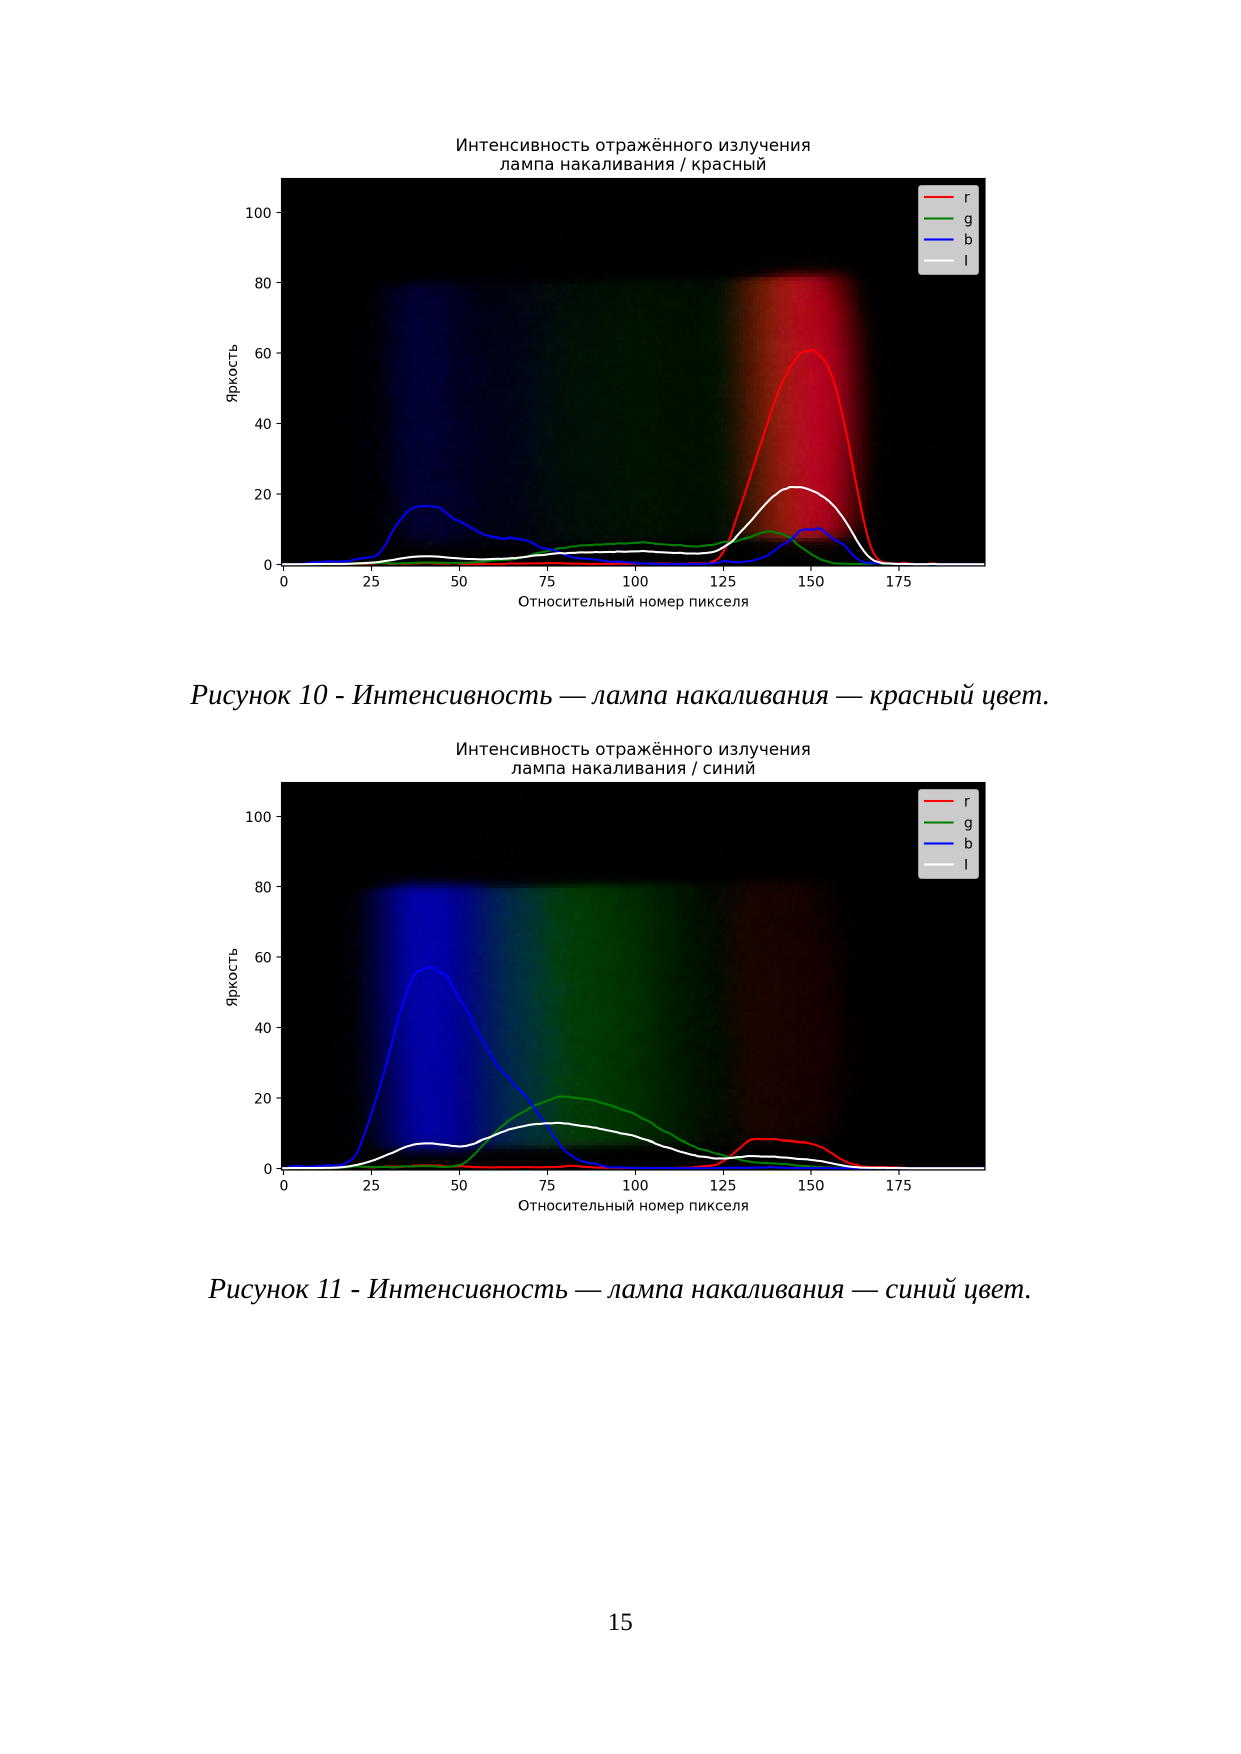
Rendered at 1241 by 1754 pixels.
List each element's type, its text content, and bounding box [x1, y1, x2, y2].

picture [118, 118, 1123, 621]
picture [118, 722, 1123, 1225]
text Рисунок 11 - Интенсивность — лампа накаливания — синий цвет. [118, 1272, 1122, 1305]
text Рисунок 10 - Интенсивность — лампа накаливания — красный цвет. [118, 677, 1122, 711]
